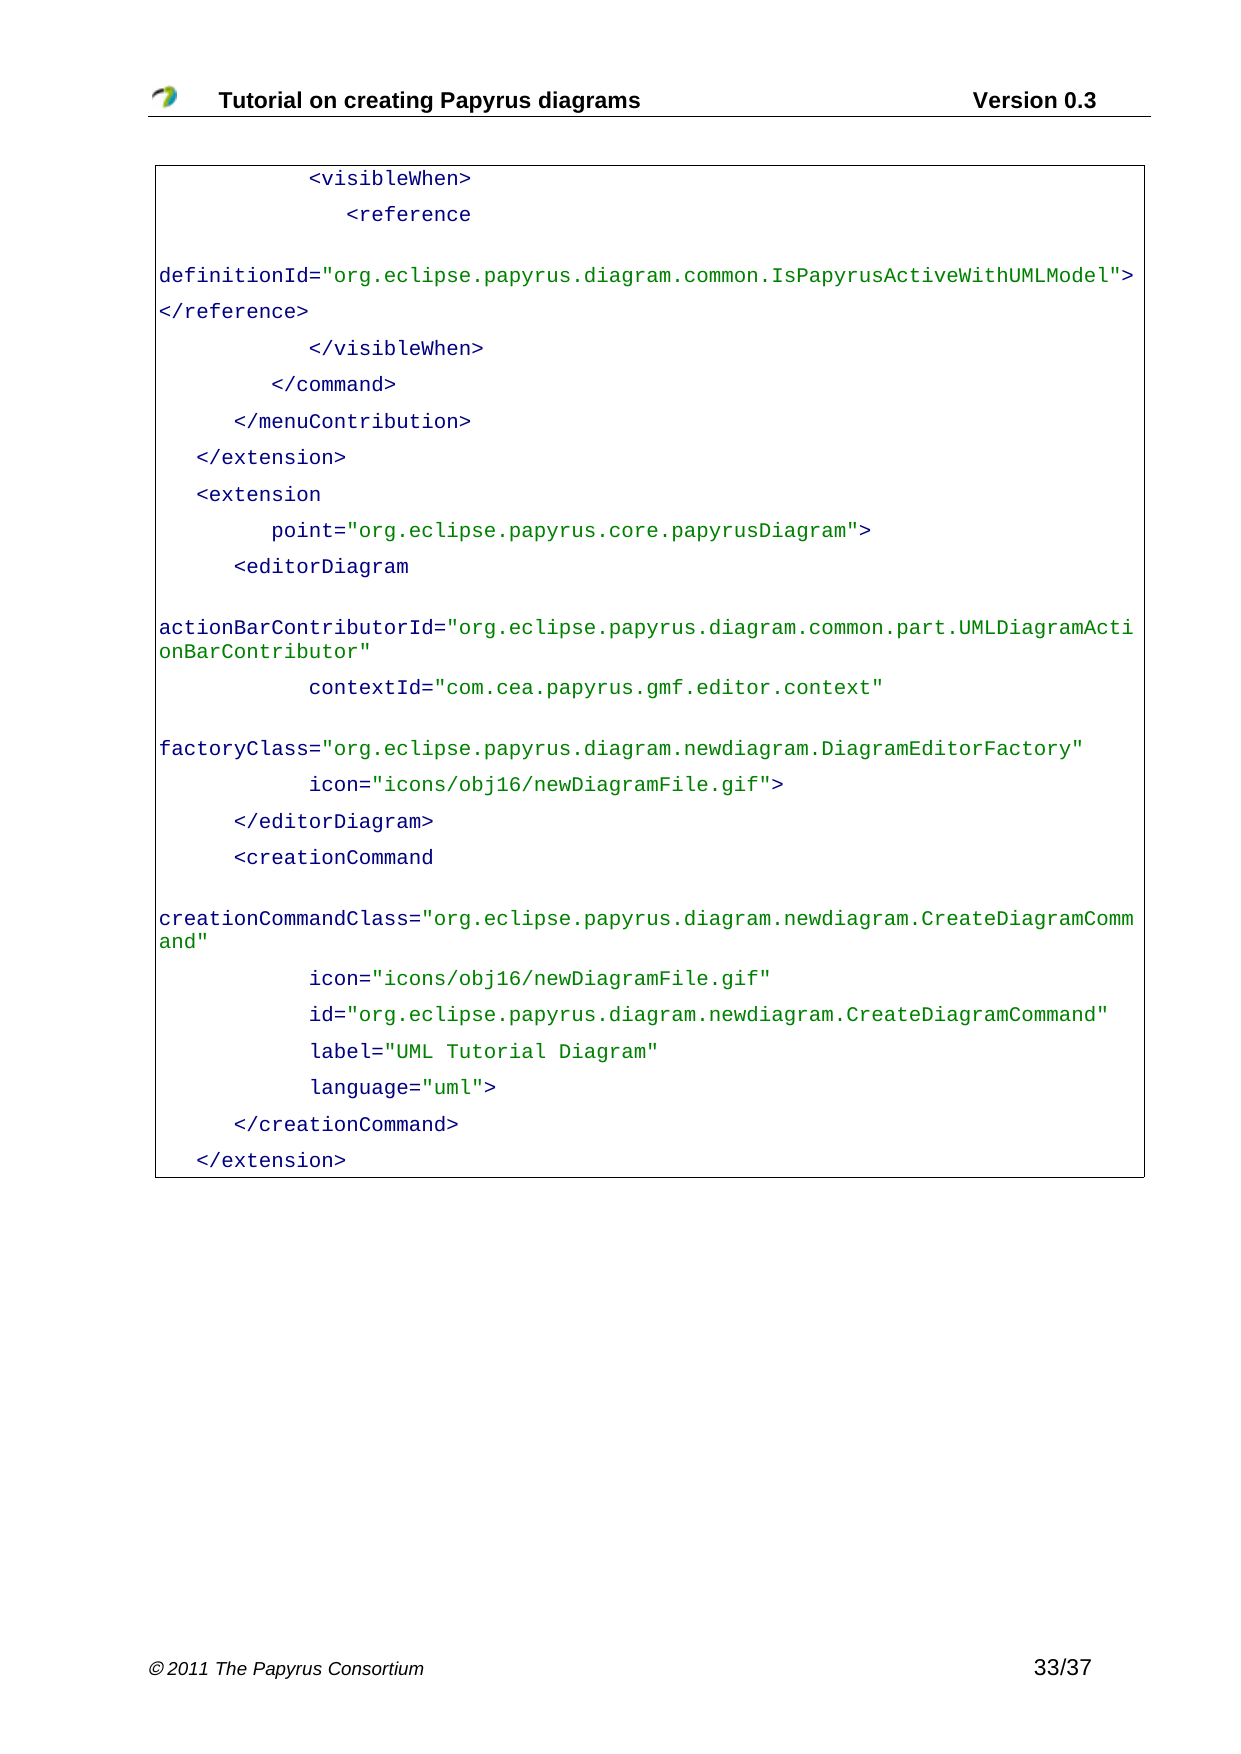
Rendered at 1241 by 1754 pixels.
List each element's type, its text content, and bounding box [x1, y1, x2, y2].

picture [152, 84, 177, 110]
text point="org.eclipse.papyrus.core.papyrusDiagram"> [158, 520, 1141, 544]
text id="org.eclipse.papyrus.diagram.newdiagram.CreateDiagramCommand" [158, 1004, 1141, 1028]
text <extension [158, 483, 1141, 507]
text factoryClass="org.eclipse.papyrus.diagram.newdiagram.DiagramEditorFactory" [158, 714, 1141, 762]
text label="UML Tutorial Diagram" [158, 1041, 1141, 1065]
text creationCommandClass="org.eclipse.papyrus.diagram.newdiagram.CreateDiagramCommand" [158, 883, 1141, 955]
text </reference> [158, 301, 1141, 325]
text </menuContribution> [158, 411, 1141, 434]
text contextId="com.cea.papyrus.gmf.editor.context" [158, 677, 1141, 701]
text icon="icons/obj16/newDiagramFile.gif"> [158, 774, 1141, 798]
text </visibleWhen> [158, 338, 1141, 362]
text </creationCommand> [158, 1114, 1141, 1138]
text <editorDiagram [158, 556, 1141, 580]
text icon="icons/obj16/newDiagramFile.gif" [158, 968, 1141, 992]
text <reference [158, 204, 1141, 228]
text actionBarContributorId="org.eclipse.papyrus.diagram.common.part.UMLDiagramActionBarContributor" [158, 593, 1141, 665]
text </extension> [158, 447, 1141, 471]
text language="uml"> [158, 1077, 1141, 1101]
text </extension> [158, 1150, 1141, 1174]
text <visibleWhen> [158, 168, 1141, 192]
text <creationCommand [158, 847, 1141, 871]
text </command> [158, 374, 1141, 398]
text </editorDiagram> [158, 811, 1141, 834]
text definitionId="org.eclipse.papyrus.diagram.common.IsPapyrusActiveWithUMLModel"> [158, 241, 1141, 289]
